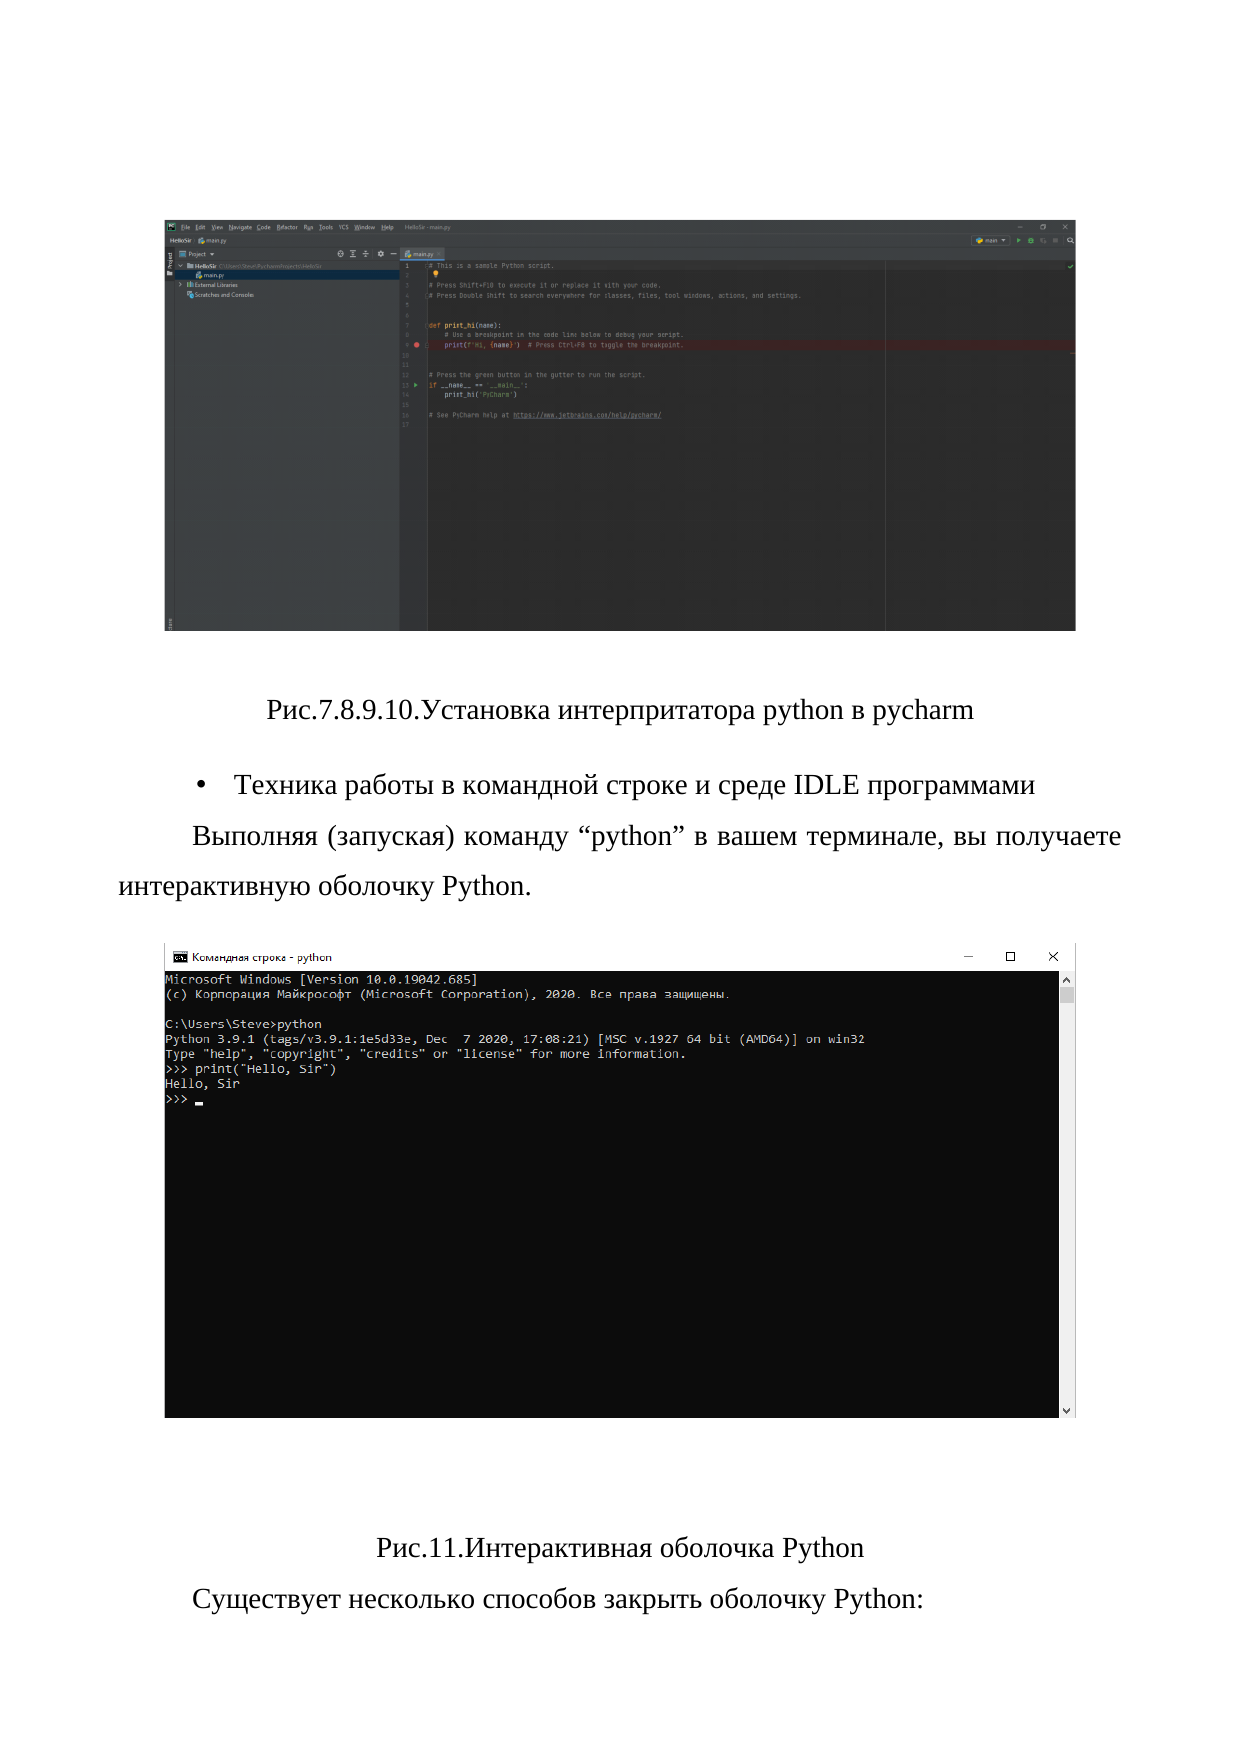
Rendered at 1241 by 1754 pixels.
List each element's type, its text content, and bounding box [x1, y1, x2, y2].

list Техника работы в командной строке и среде IDLE программами [82, 767, 1122, 801]
text Рис.7.8.9.10.Установка интерпритатора python в pycharm [118, 692, 1122, 726]
text Рис.11.Интерактивная оболочка Python [118, 1531, 1122, 1564]
text Существует несколько способов закрыть оболочку Python: [118, 1581, 1122, 1614]
text Выполняя (запуская) команду “python” в вашем терминале, вы получаете интерактивную оболочку Python. [118, 818, 1122, 901]
